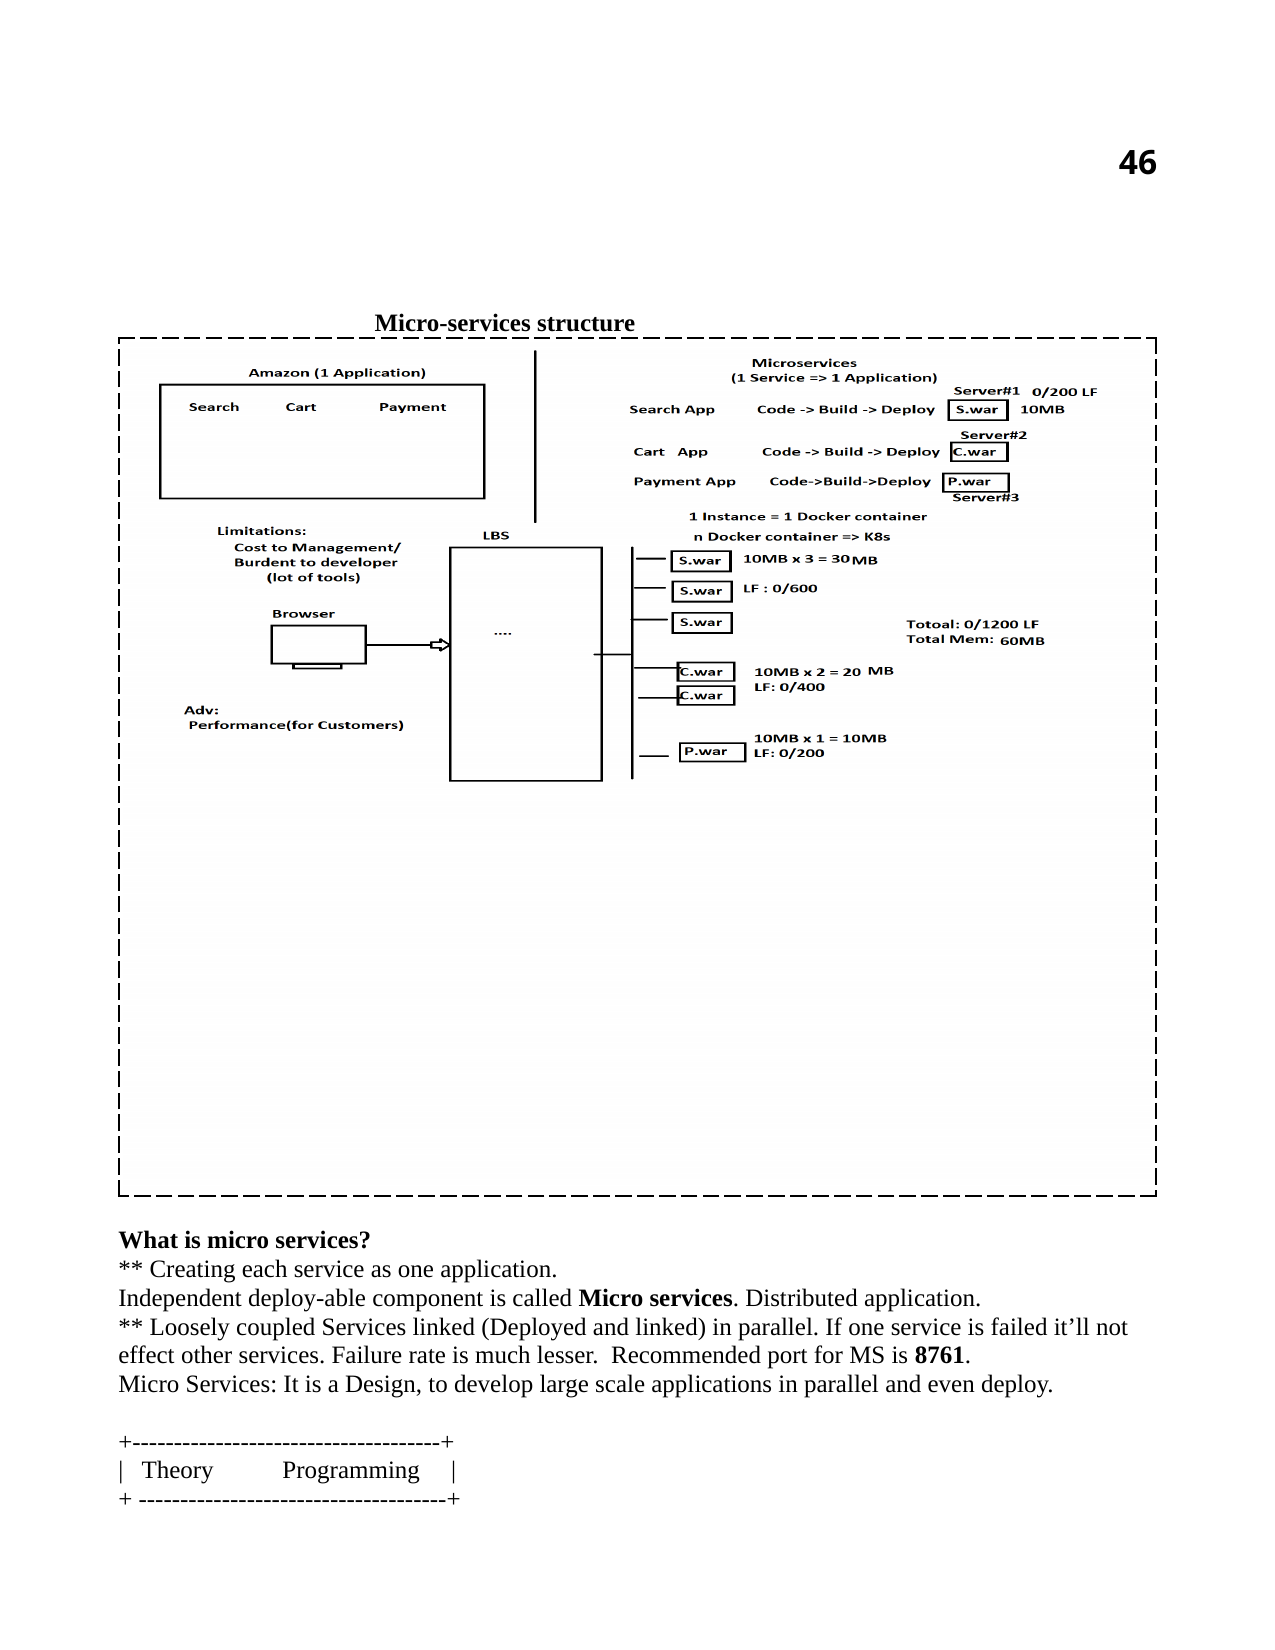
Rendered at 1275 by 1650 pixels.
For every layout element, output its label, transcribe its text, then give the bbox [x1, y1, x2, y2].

picture [123, 342, 1152, 1192]
text What is micro services? [118, 1226, 1157, 1254]
text Micro-services structure [118, 308, 1157, 337]
text ** Creating each service as one application. [118, 1254, 1157, 1283]
text +-------------------------------------+ [118, 1427, 1157, 1456]
text Independent deploy-able component is called Micro services. Distributed application. [118, 1283, 1157, 1312]
text + -------------------------------------+ [118, 1484, 1157, 1513]
text | Theory Programming | [118, 1456, 1157, 1484]
text Micro Services: It is a Design, to develop large scale applications in parallel and even deploy. [118, 1369, 1157, 1398]
text ** Loosely coupled Services linked (Deployed and linked) in parallel. If one service is failed it’ll not effect other services. Failure rate is much lesser. Recommended port for MS is 8761. [118, 1312, 1157, 1369]
